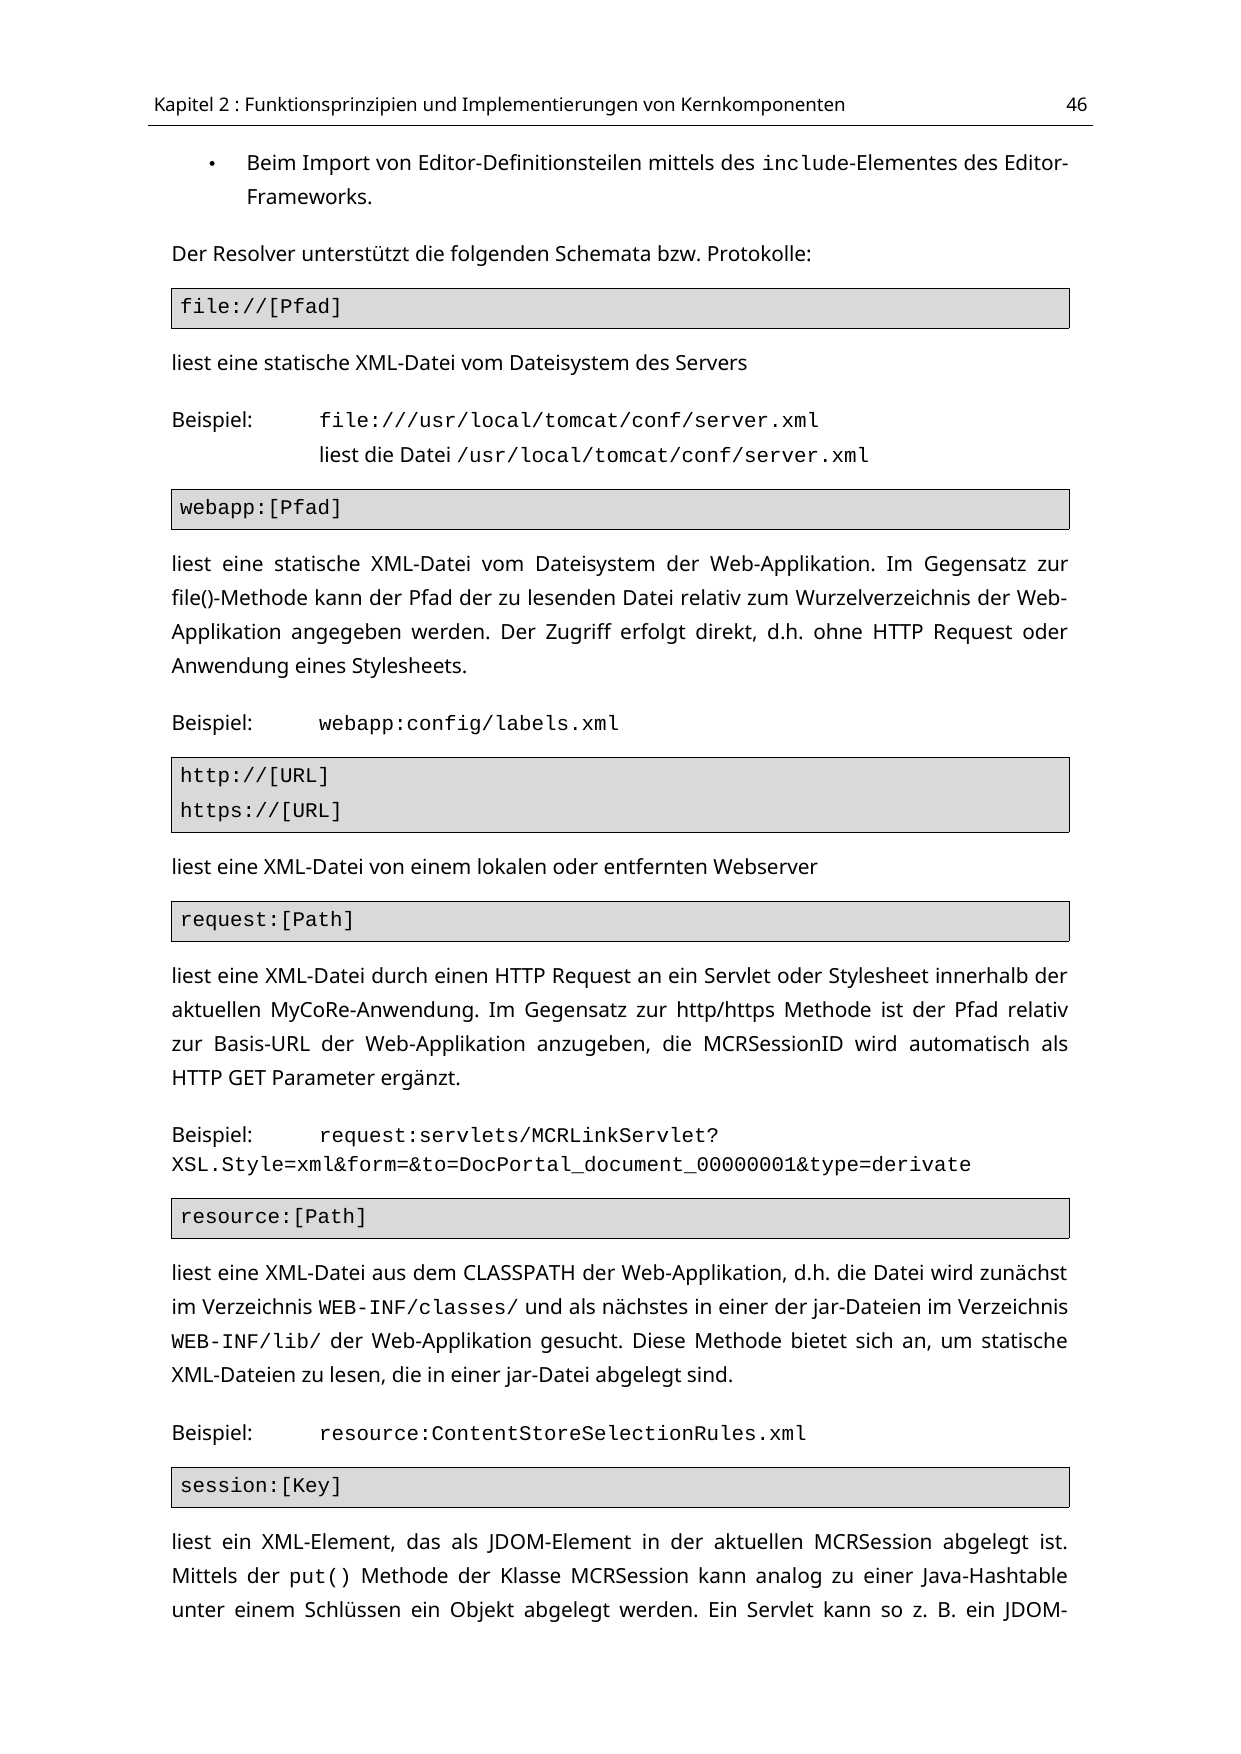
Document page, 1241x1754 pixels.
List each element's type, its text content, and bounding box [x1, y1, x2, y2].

text resource:[Path] [172, 1199, 1069, 1238]
text Beispiel: file:///usr/local/tomcat/conf/server.xml liest die Datei /usr/local/tomcat/conf/server.xml [171, 406, 1069, 468]
text liest eine statische XML-Datei vom Dateisystem der Web-Applikation. Im Gegensatz zur file()-Methode kann der Pfad der zu lesenden Datei relativ zum Wurzelverzeichnis der Web-Applikation angegeben werden. Der Zugriff erfolgt direkt, d.h. ohne HTTP Request oder Anwendung eines Stylesheets. [171, 549, 1069, 679]
text liest ein XML-Element, das als JDOM-Element in der aktuellen MCRSession abgelegt ist. Mittels der put() Methode der Klasse MCRSession kann analog zu einer Java-Hashtable unter einem Schlüssen ein Objekt abgelegt werden. Ein Servlet kann so z. B. ein JDOM- [171, 1527, 1069, 1623]
text request:[Path] [172, 902, 1069, 941]
text liest eine XML-Datei von einem lokalen oder entfernten Webserver [171, 852, 1069, 881]
text session:[Key] [172, 1468, 1069, 1507]
text liest eine XML-Datei durch einen HTTP Request an ein Servlet oder Stylesheet innerhalb der aktuellen MyCoRe-Anwendung. Im Gegensatz zur http/https Methode ist der Pfad relativ zur Basis-URL der Web-Applikation anzugeben, die MCRSessionID wird automatisch als HTTP GET Parameter ergänzt. [171, 962, 1069, 1091]
list Beim Import von Editor-Definitionsteilen mittels des include-Elementes des Editor-Frameworks. [209, 148, 1069, 210]
text liest eine XML-Datei aus dem CLASSPATH der Web-Applikation, d.h. die Datei wird zunächst im Verzeichnis WEB-INF/classes/ und als nächstes in einer der jar-Dateien im Verzeichnis WEB-INF/lib/ der Web-Applikation gesucht. Diese Methode bietet sich an, um statische XML-Dateien zu lesen, die in einer jar-Datei abgelegt sind. [171, 1258, 1069, 1388]
text file://[Pfad] [172, 289, 1069, 328]
text webapp:[Pfad] [172, 490, 1069, 529]
text https://[URL] [172, 792, 1069, 832]
text Der Resolver unterstützt die folgenden Schemata bzw. Protokolle: [171, 239, 1069, 267]
text liest eine statische XML-Datei vom Dateisystem des Servers [171, 348, 1069, 376]
text Beispiel: resource:ContentStoreSelectionRules.xml [171, 1418, 1069, 1446]
text http://[URL] [172, 758, 1069, 789]
text Beispiel: webapp:config/labels.xml [171, 708, 1069, 737]
text Beispiel: request:servlets/MCRLinkServlet?XSL.Style=xml&form=&to=DocPortal_document_00000001&type=derivate [171, 1121, 1069, 1177]
